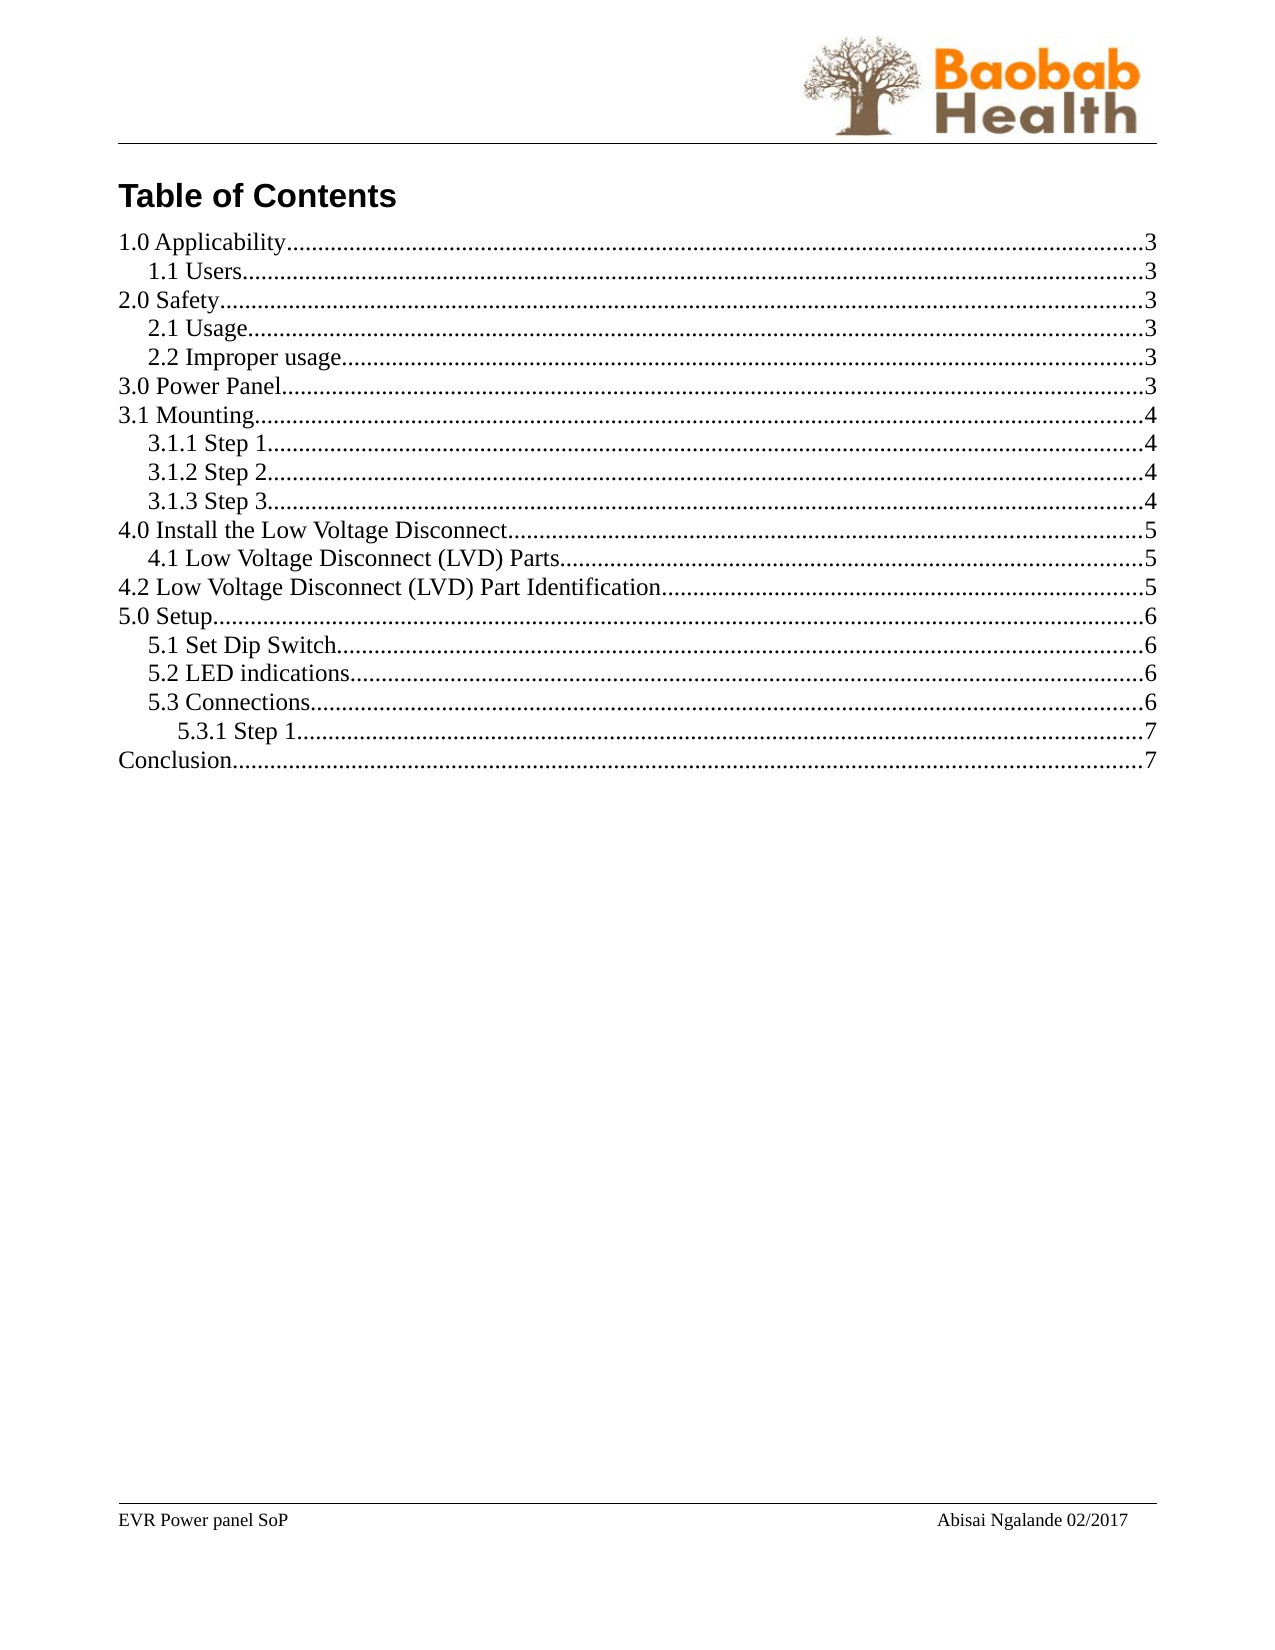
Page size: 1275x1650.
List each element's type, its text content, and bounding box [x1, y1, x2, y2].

text 1.0 Applicability 3 [118, 227, 1157, 256]
picture [801, 36, 1141, 137]
text 5.1 Set Dip Switch 6 [148, 630, 1157, 658]
text 2.1 Usage 3 [148, 313, 1157, 342]
text 5.0 Setup 6 [118, 601, 1157, 630]
text 5.2 LED indications 6 [148, 658, 1157, 687]
text 3.1.2 Step 2 4 [148, 457, 1157, 486]
text 5.3.1 Step 1 7 [177, 716, 1157, 745]
text 4.2 Low Voltage Disconnect (LVD) Part Identification 5 [118, 572, 1157, 601]
text 3.1.3 Step 3 4 [148, 486, 1157, 515]
text 2.2 Improper usage 3 [148, 342, 1157, 371]
text 3.0 Power Panel 3 [118, 371, 1157, 400]
text 3.1 Mounting 4 [118, 400, 1157, 428]
text 4.0 Install the Low Voltage Disconnect 5 [118, 515, 1157, 543]
text 4.1 Low Voltage Disconnect (LVD) Parts 5 [148, 543, 1157, 572]
text 1.1 Users 3 [148, 256, 1157, 285]
subtitle Table of Contents [118, 176, 1157, 215]
text 3.1.1 Step 1 4 [148, 428, 1157, 457]
text 2.0 Safety 3 [118, 285, 1157, 313]
text Conclusion 7 [118, 745, 1157, 773]
text 5.3 Connections 6 [148, 687, 1157, 716]
